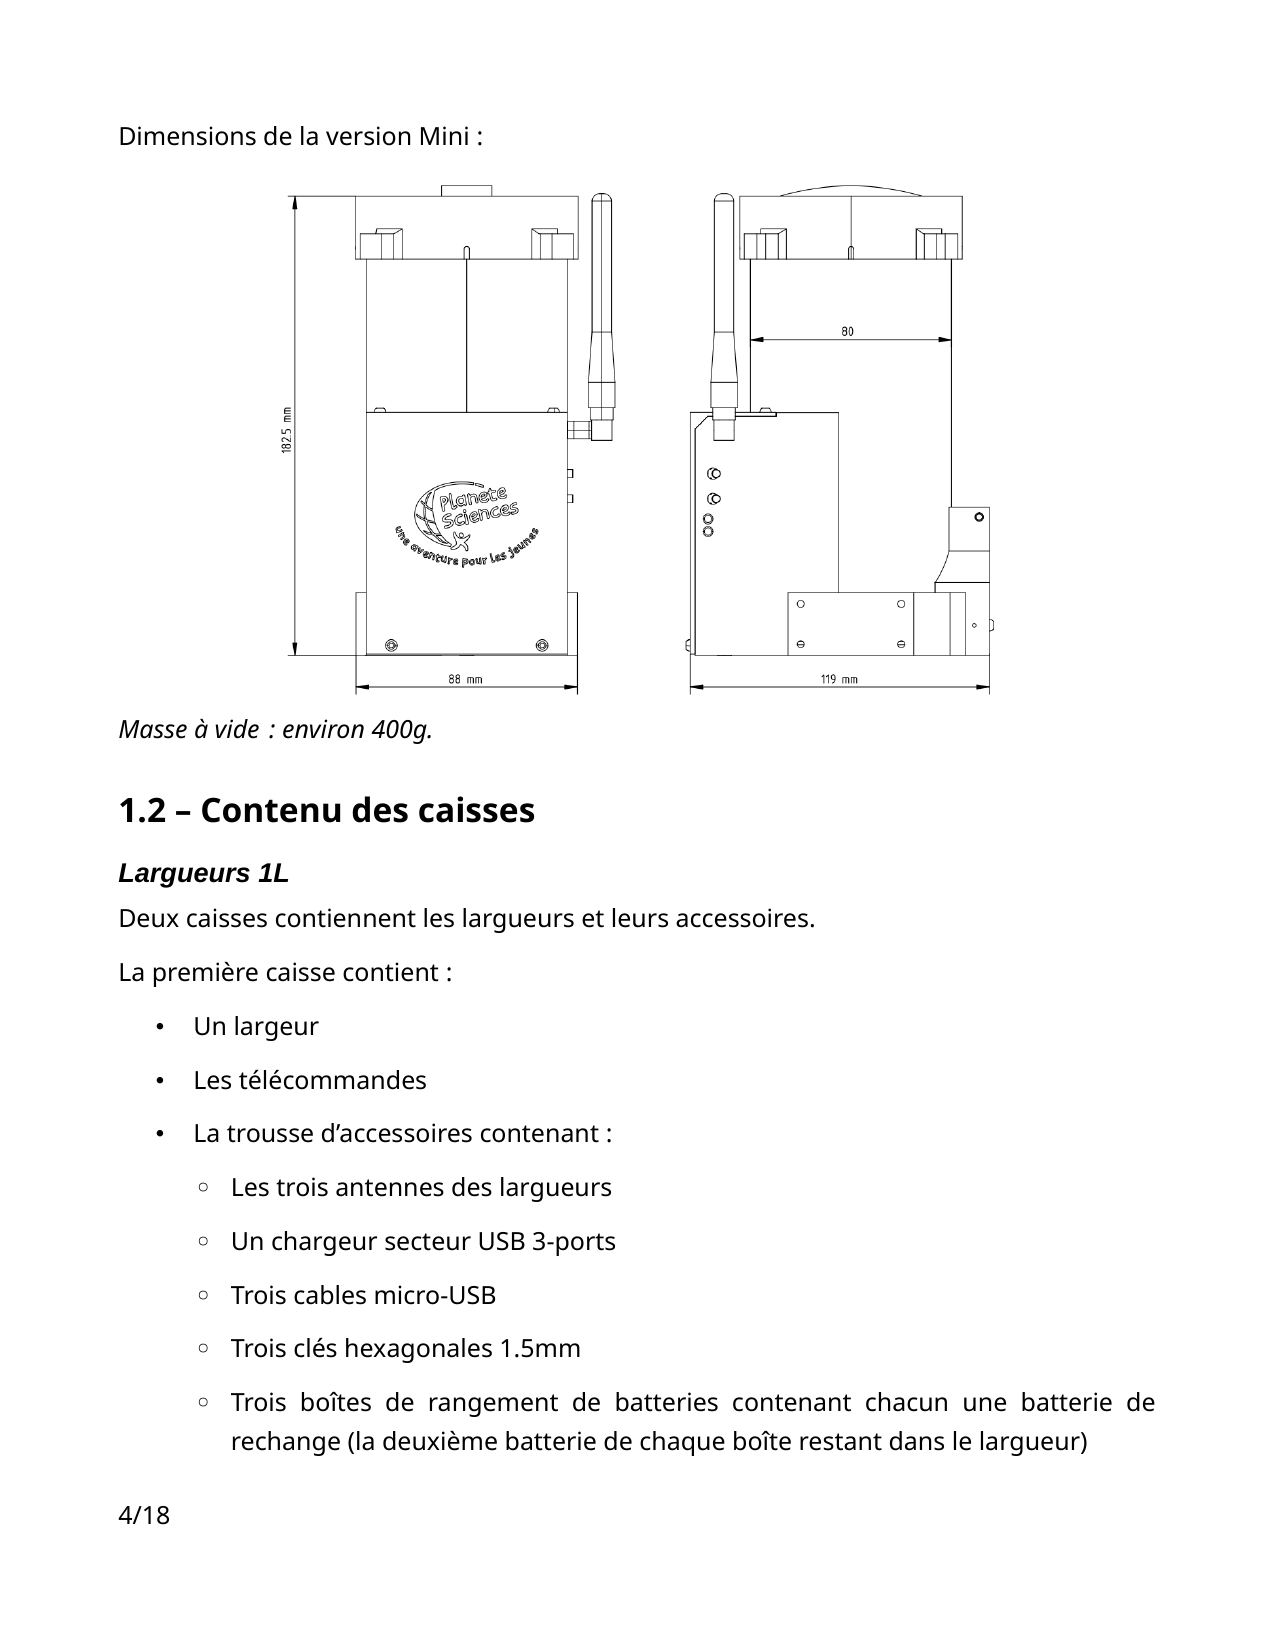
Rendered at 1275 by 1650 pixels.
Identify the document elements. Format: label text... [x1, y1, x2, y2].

text Dimensions de la version Mini : [118, 118, 1157, 152]
list La trousse d’accessoires contenant : [156, 1116, 1157, 1150]
text Masse à vide : environ 400g. [118, 172, 1157, 746]
text La première caisse contient : [118, 955, 1157, 989]
list Les trois antennes des largueurs [193, 1170, 1157, 1204]
subtitle Largueurs 1L [118, 857, 1157, 889]
list Trois boîtes de rangement de batteries contenant chacun une batterie de rechange (la deuxième batterie de chaque boîte restant dans le largueur) [193, 1385, 1157, 1458]
list Un largeur [156, 1009, 1157, 1043]
subtitle 1.2 – Contenu des caisses [118, 787, 1157, 832]
list Un chargeur secteur USB 3-ports [193, 1224, 1157, 1258]
list Trois cables micro-USB [193, 1277, 1157, 1311]
text Deux caisses contiennent les largueurs et leurs accessoires. [118, 901, 1157, 935]
picture [269, 171, 1006, 707]
list Trois clés hexagonales 1.5mm [193, 1331, 1157, 1365]
list Les télécommandes [156, 1062, 1157, 1096]
